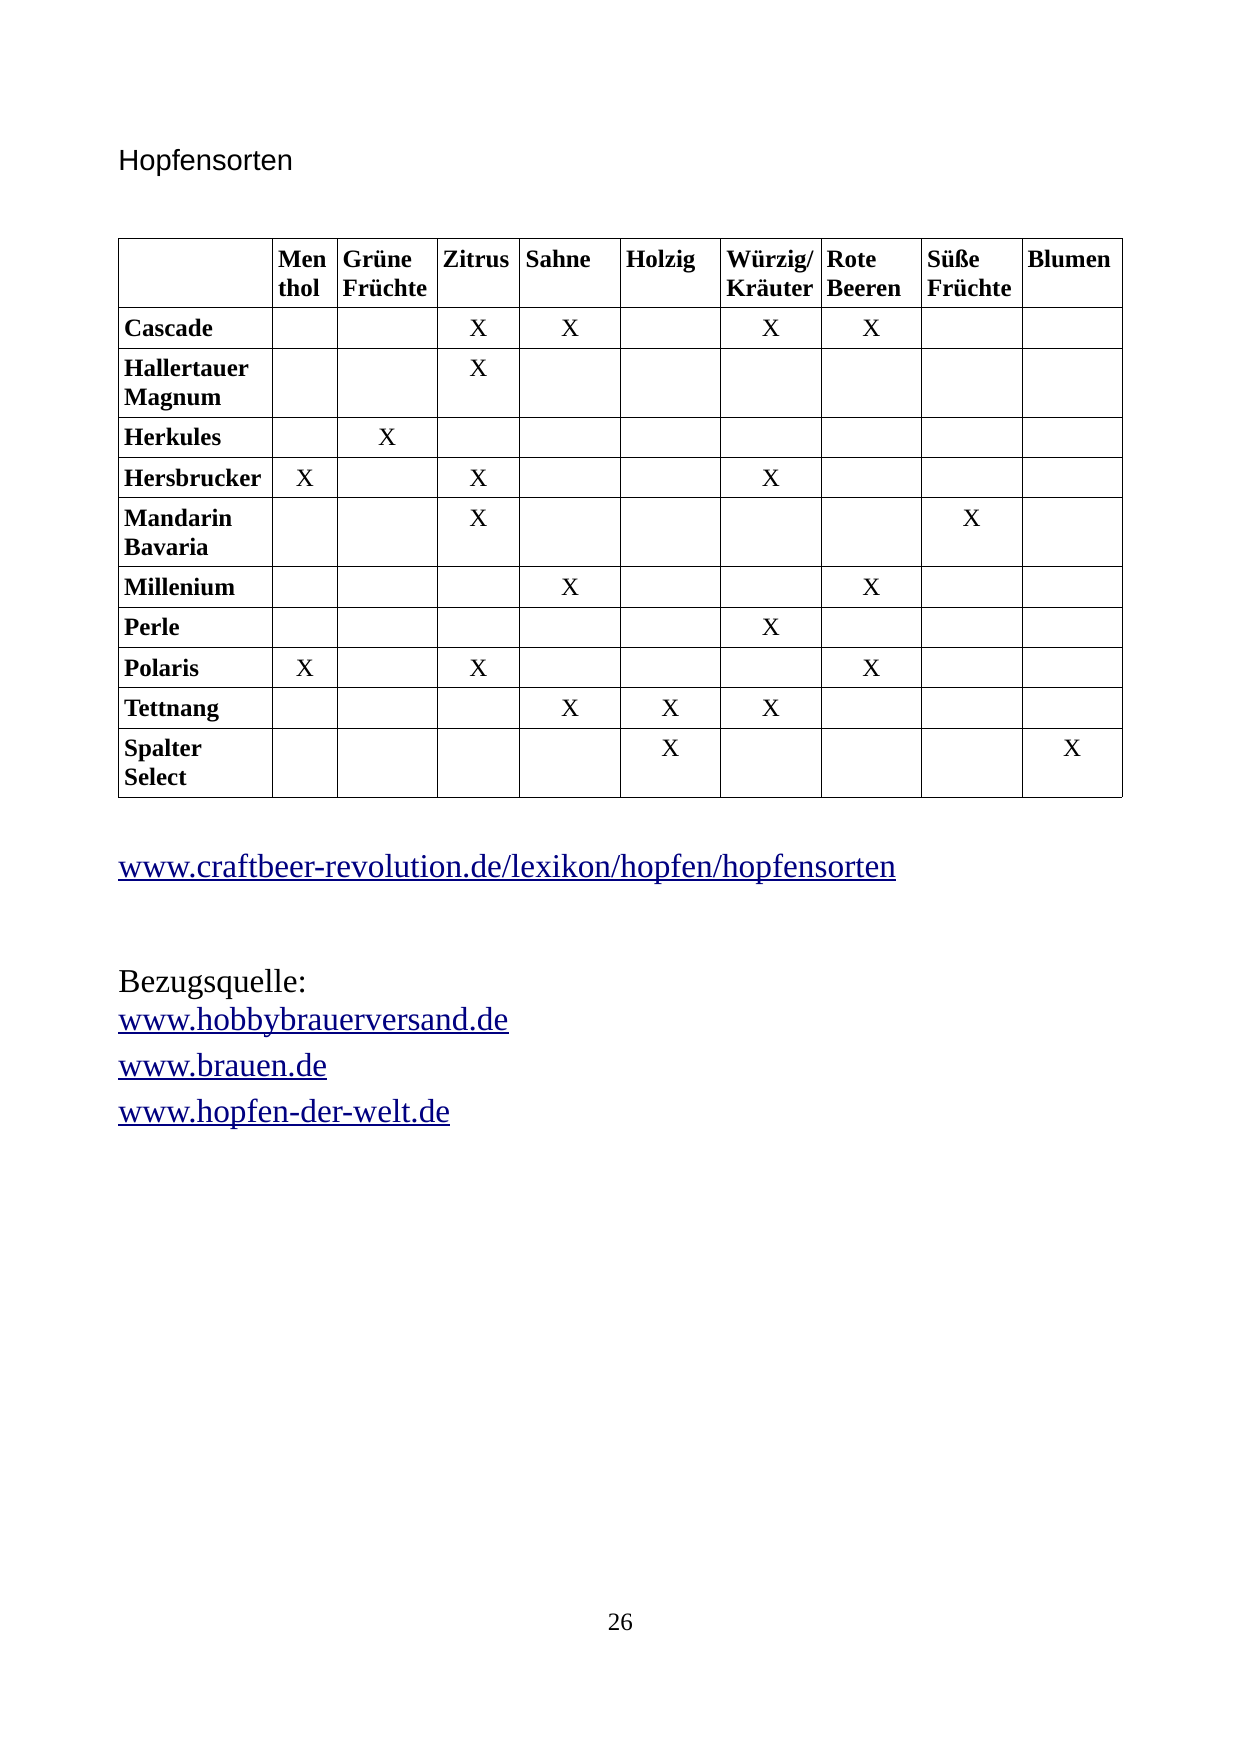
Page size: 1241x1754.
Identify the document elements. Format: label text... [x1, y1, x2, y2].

table_cell [1023, 608, 1122, 647]
table_cell [922, 418, 1022, 457]
table_cell [822, 498, 921, 566]
table_header [119, 239, 272, 307]
table_cell Polaris [119, 648, 272, 687]
table_cell X [822, 567, 921, 607]
table_cell X [338, 418, 437, 457]
table_header Holzig [621, 239, 720, 307]
table_cell X [273, 648, 337, 687]
text www.craftbeer-revolution.de/lexikon/hopfen/hopfensorten [118, 846, 1122, 884]
table_cell [922, 567, 1022, 607]
table_cell [273, 729, 337, 797]
table_cell [438, 688, 519, 728]
table_cell [822, 418, 921, 457]
table_cell [520, 458, 620, 497]
table_cell [338, 608, 437, 647]
table_cell [822, 458, 921, 497]
table_cell [520, 418, 620, 457]
table_cell [922, 349, 1022, 417]
table_header Würzig/Kräuter [721, 239, 821, 307]
table_cell Perle [119, 608, 272, 647]
text Bezugsquelle: [118, 961, 1122, 999]
table_cell [621, 567, 720, 607]
table_cell [1023, 688, 1122, 728]
table_cell [922, 688, 1022, 728]
table_cell [1023, 648, 1122, 687]
table_cell [520, 349, 620, 417]
table_cell [621, 418, 720, 457]
subtitle Hopfensorten [118, 143, 1122, 177]
table_cell [438, 418, 519, 457]
table_header Zitrus [438, 239, 519, 307]
table_cell X [520, 567, 620, 607]
table_cell X [273, 458, 337, 497]
table_cell [721, 567, 821, 607]
table_cell [520, 498, 620, 566]
table_cell [273, 349, 337, 417]
table_cell [922, 458, 1022, 497]
table_cell [520, 648, 620, 687]
table_cell [922, 648, 1022, 687]
table_cell Herkules [119, 418, 272, 457]
table_cell Hersbrucker [119, 458, 272, 497]
table_cell X [1023, 729, 1122, 797]
table_cell Tettnang [119, 688, 272, 728]
table_cell [721, 729, 821, 797]
table_cell [822, 688, 921, 728]
table_cell [438, 729, 519, 797]
table_cell [1023, 567, 1122, 607]
table_cell X [721, 608, 821, 647]
table_header Menthol [273, 239, 337, 307]
table_cell [822, 729, 921, 797]
table_cell X [520, 688, 620, 728]
table_cell Mandarin Bavaria [119, 498, 272, 566]
table_cell Hallertauer Magnum [119, 349, 272, 417]
table_header Grüne Früchte [338, 239, 437, 307]
table_cell X [438, 498, 519, 566]
table_cell [338, 729, 437, 797]
table_cell X [520, 308, 620, 348]
table_cell [273, 418, 337, 457]
table_cell X [438, 458, 519, 497]
table_cell [273, 567, 337, 607]
table_cell [338, 458, 437, 497]
table_cell [1023, 418, 1122, 457]
table_header Rote Beeren [822, 239, 921, 307]
table_cell [338, 567, 437, 607]
table_cell [621, 349, 720, 417]
table_cell [273, 498, 337, 566]
table_cell [273, 308, 337, 348]
table_cell [338, 308, 437, 348]
table_cell [721, 498, 821, 566]
table_cell [721, 349, 821, 417]
table_cell [273, 688, 337, 728]
table_cell X [621, 729, 720, 797]
table_cell [1023, 458, 1122, 497]
table_cell X [822, 308, 921, 348]
table_header Süße Früchte [922, 239, 1022, 307]
table_cell Cascade [119, 308, 272, 348]
table_cell [273, 608, 337, 647]
table_cell [621, 498, 720, 566]
table_cell [621, 608, 720, 647]
table_header Sahne [520, 239, 620, 307]
table_cell [338, 648, 437, 687]
table_cell [922, 308, 1022, 348]
table_cell [721, 418, 821, 457]
table_cell [520, 608, 620, 647]
table_cell [922, 608, 1022, 647]
table_cell X [721, 458, 821, 497]
table_cell X [721, 688, 821, 728]
table_cell Spalter Select [119, 729, 272, 797]
table_cell [438, 567, 519, 607]
table_cell [922, 729, 1022, 797]
table_cell [621, 458, 720, 497]
table_cell [621, 648, 720, 687]
table_cell [1023, 308, 1122, 348]
table_cell X [621, 688, 720, 728]
table_cell X [438, 308, 519, 348]
table_cell [822, 608, 921, 647]
table_cell [520, 729, 620, 797]
table_header Blumen [1023, 239, 1122, 307]
table_cell X [438, 648, 519, 687]
table_cell [1023, 349, 1122, 417]
table_cell [822, 349, 921, 417]
table_cell [438, 608, 519, 647]
table_cell [721, 648, 821, 687]
table_cell X [822, 648, 921, 687]
table_cell [338, 498, 437, 566]
text www.hobbybrauerversand.de www.brauen.de www.hopfen-der-welt.de [118, 999, 1122, 1129]
table_cell [338, 688, 437, 728]
table_cell X [922, 498, 1022, 566]
table_cell [621, 308, 720, 348]
table_cell X [721, 308, 821, 348]
table_cell Millenium [119, 567, 272, 607]
table_cell [1023, 498, 1122, 566]
table_cell X [438, 349, 519, 417]
table_cell [338, 349, 437, 417]
